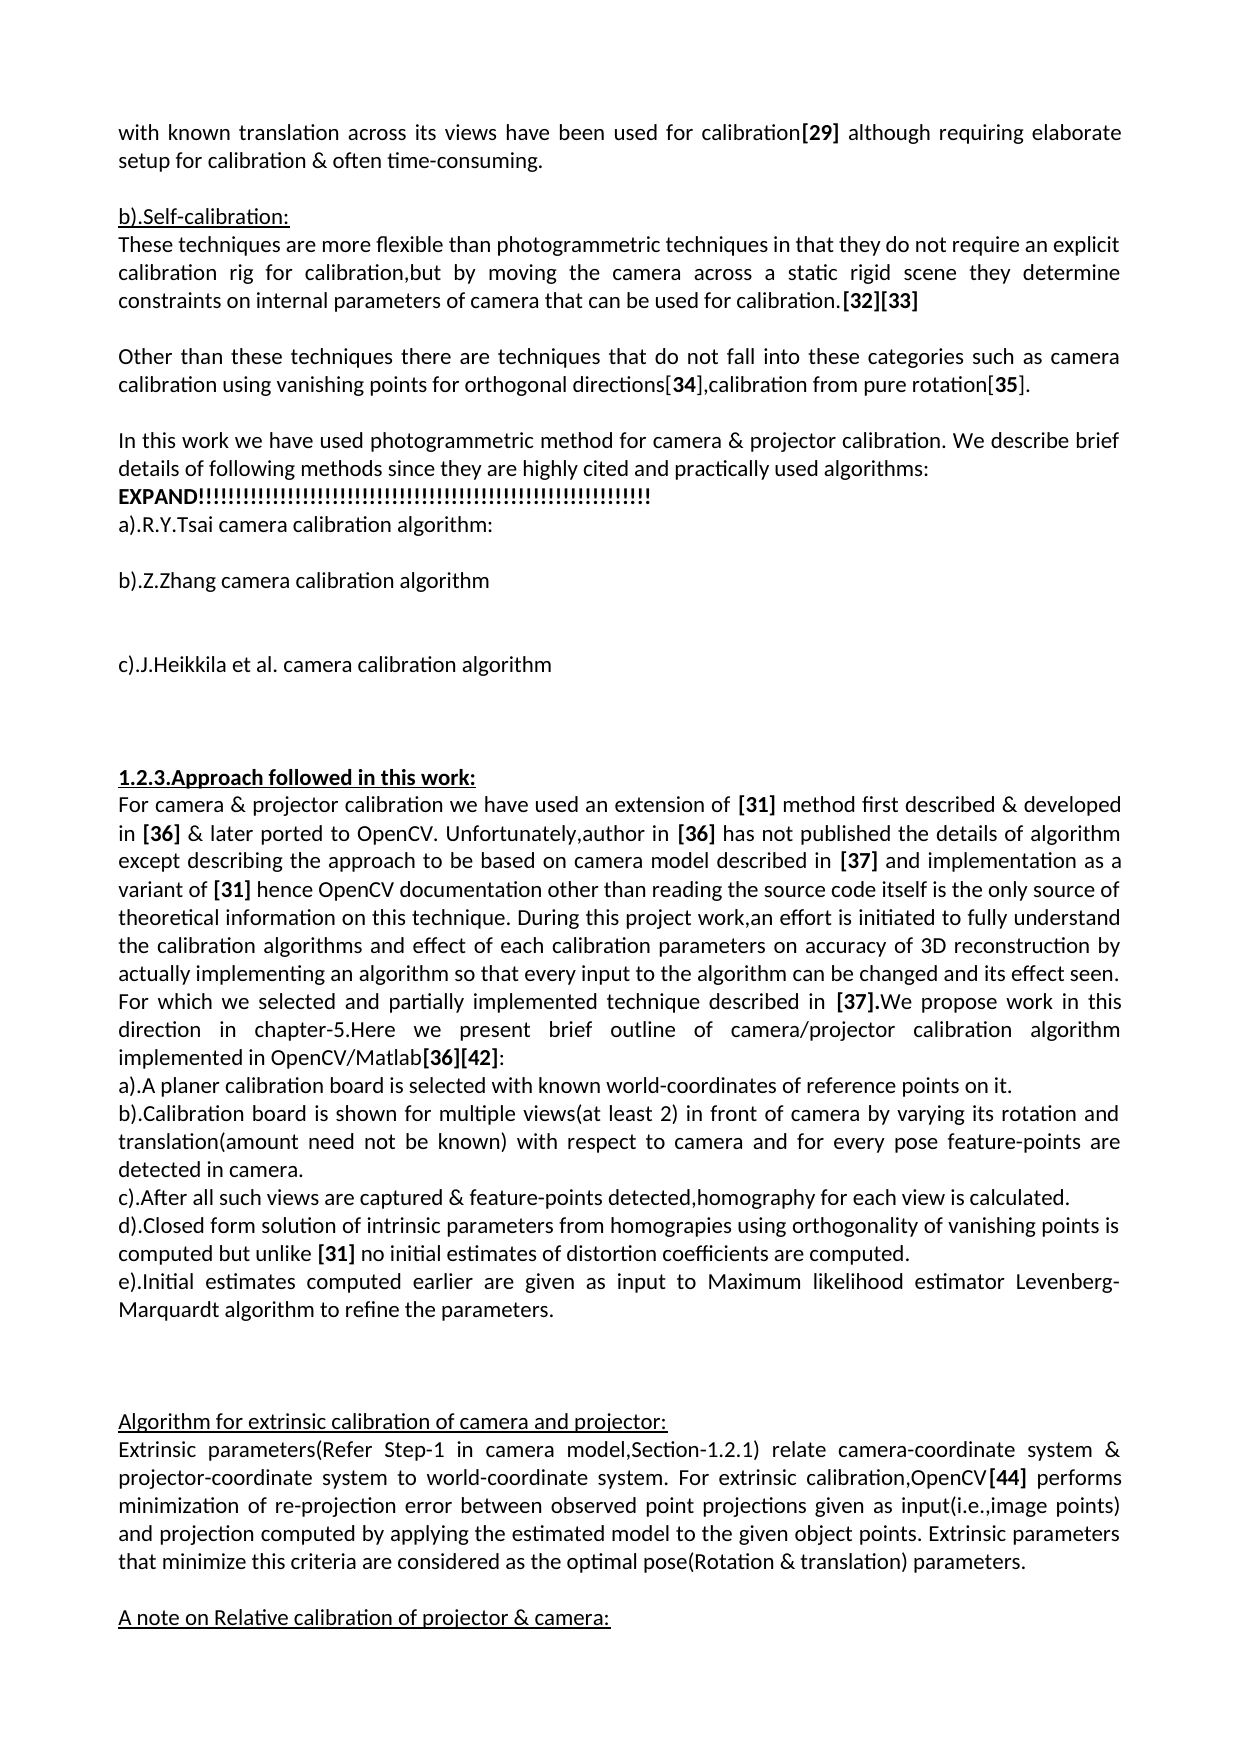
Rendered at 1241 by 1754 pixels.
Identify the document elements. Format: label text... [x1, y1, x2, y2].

text These techniques are more flexible than photogrammetric techniques in that they do not require an explicit calibration rig for calibration,but by moving the camera across a static rigid scene they determine constraints on internal parameters of camera that can be used for calibration.[32][33] [118, 230, 1122, 314]
text A note on Relative calibration of projector & camera: [118, 1603, 1122, 1631]
text c).After all such views are captured & feature-points detected,homography for each view is calculated. [118, 1183, 1122, 1211]
text Other than these techniques there are techniques that do not fall into these categories such as camera calibration using vanishing points for orthogonal directions[34],calibration from pure rotation[35]. [118, 342, 1122, 398]
text c).J.Heikkila et al. camera calibration algorithm [118, 651, 1122, 678]
text In this work we have used photogrammetric method for camera & projector calibration. We describe brief details of following methods since they are highly cited and practically used algorithms: [118, 426, 1122, 482]
text e).Initial estimates computed earlier are given as input to Maximum likelihood estimator Levenberg-Marquardt algorithm to refine the parameters. [118, 1267, 1122, 1323]
text Algorithm for extrinsic calibration of camera and projector: [118, 1407, 1122, 1435]
text 1.2.3.Approach followed in this work: [118, 763, 1122, 791]
text b).Calibration board is shown for multiple views(at least 2) in front of camera by varying its rotation and translation(amount need not be known) with respect to camera and for every pose feature-points are detected in camera. [118, 1099, 1122, 1183]
text b).Z.Zhang camera calibration algorithm [118, 566, 1122, 594]
text b).Self-calibration: [118, 202, 1122, 230]
text Extrinsic parameters(Refer Step-1 in camera model,Section-1.2.1) relate camera-coordinate system & projector-coordinate system to world-coordinate system. For extrinsic calibration,OpenCV[44] performs minimization of re-projection error between observed point projections given as input(i.e.,image points) and projection computed by applying the estimated model to the given object points. Extrinsic parameters that minimize this criteria are considered as the optimal pose(Rotation & translation) parameters. [118, 1435, 1122, 1575]
text a).A planer calibration board is selected with known world-coordinates of reference points on it. [118, 1071, 1122, 1099]
text with known translation across its views have been used for calibration[29] although requiring elaborate setup for calibration & often time-consuming. [118, 118, 1122, 174]
text d).Closed form solution of intrinsic parameters from homograpies using orthogonality of vanishing points is computed but unlike [31] no initial estimates of distortion coefficients are computed. [118, 1211, 1122, 1267]
text a).R.Y.Tsai camera calibration algorithm: [118, 510, 1122, 538]
text EXPAND!!!!!!!!!!!!!!!!!!!!!!!!!!!!!!!!!!!!!!!!!!!!!!!!!!!!!!!!!!!!! [118, 482, 1122, 510]
text For camera & projector calibration we have used an extension of [31] method first described & developed in [36] & later ported to OpenCV. Unfortunately,author in [36] has not published the details of algorithm except describing the approach to be based on camera model described in [37] and implementation as a variant of [31] hence OpenCV documentation other than reading the source code itself is the only source of theoretical information on this technique. During this project work,an effort is initiated to fully understand the calibration algorithms and effect of each calibration parameters on accuracy of 3D reconstruction by actually implementing an algorithm so that every input to the algorithm can be changed and its effect seen. For which we selected and partially implemented technique described in [37].We propose work in this direction in chapter-5.Here we present brief outline of camera/projector calibration algorithm implemented in OpenCV/Matlab[36][42]: [118, 791, 1122, 1071]
